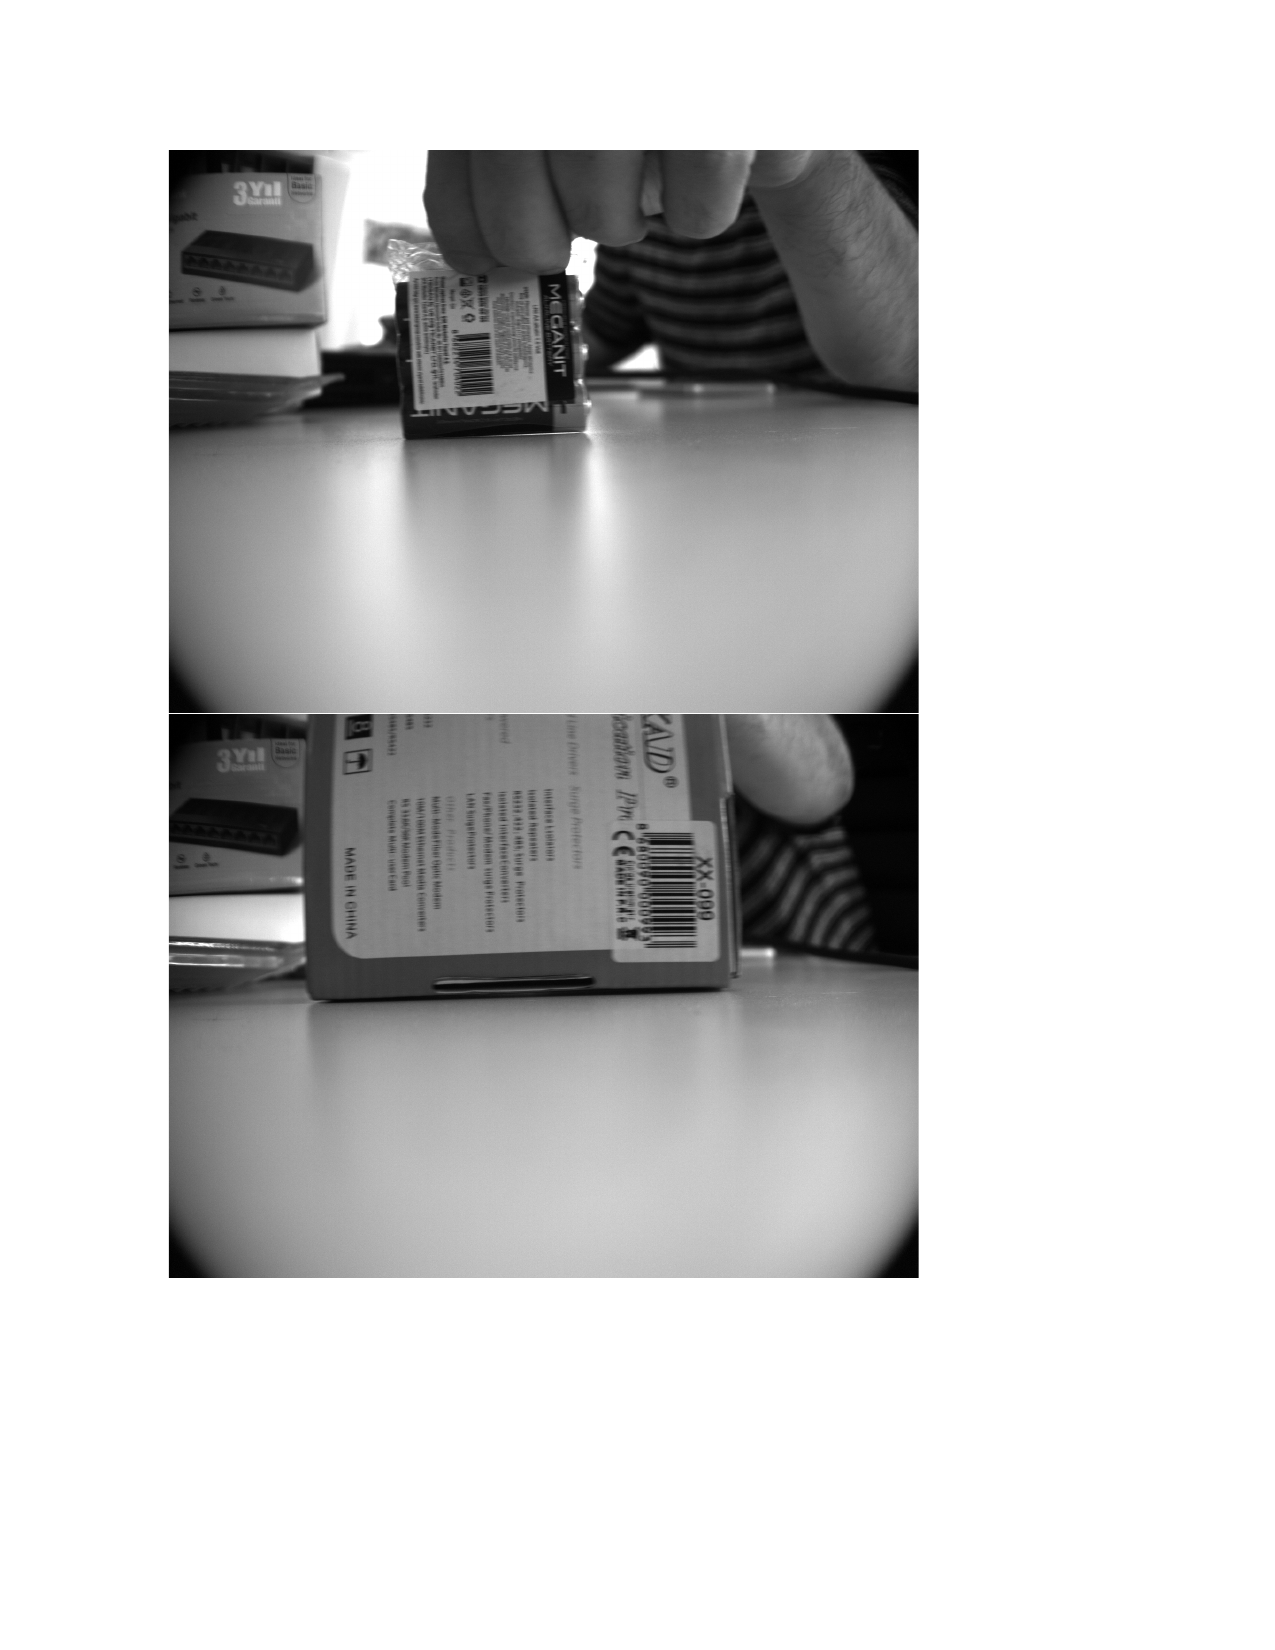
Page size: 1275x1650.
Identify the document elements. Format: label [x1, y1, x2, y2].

picture [168, 150, 919, 713]
picture [168, 714, 919, 1278]
